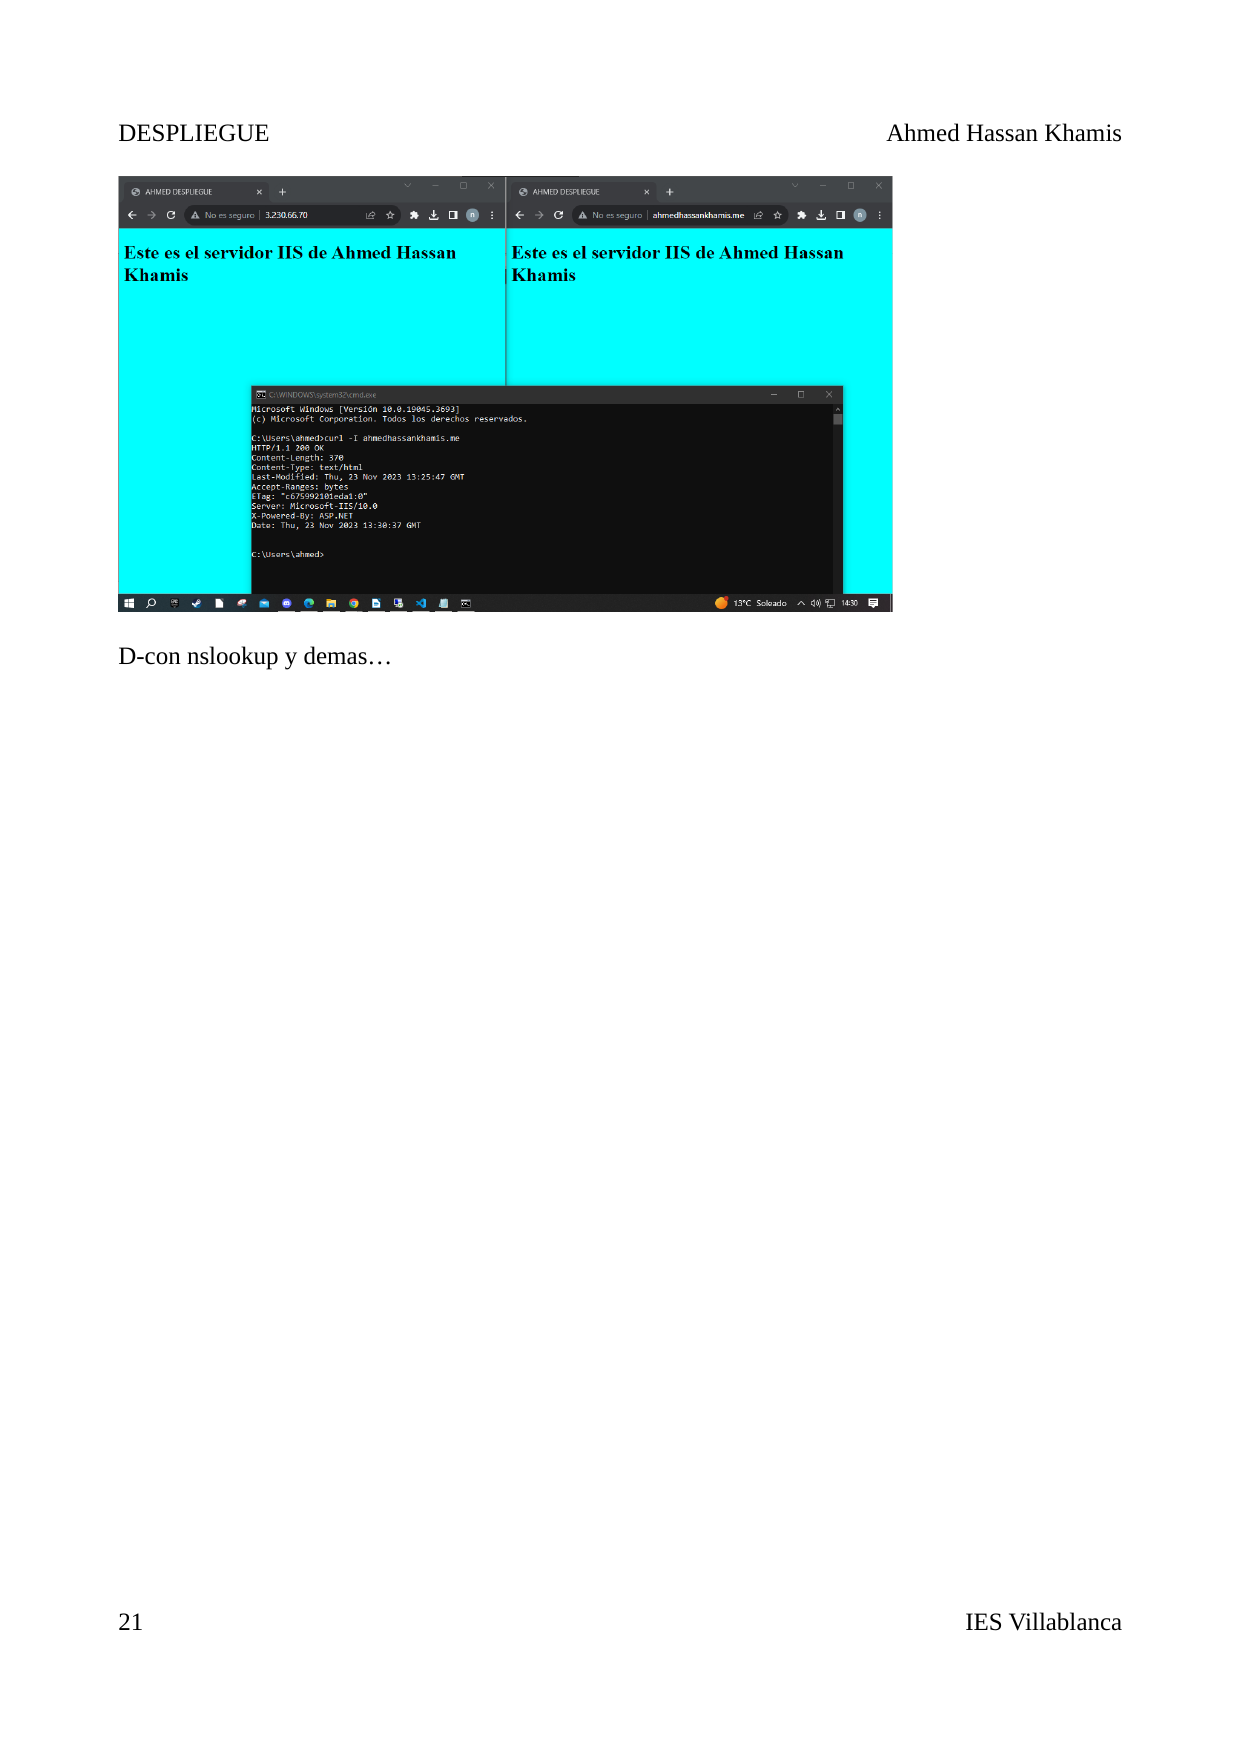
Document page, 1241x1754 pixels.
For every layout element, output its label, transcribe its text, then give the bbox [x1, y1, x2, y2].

picture [118, 176, 893, 612]
text D-con nslookup y demas… [118, 641, 1122, 669]
